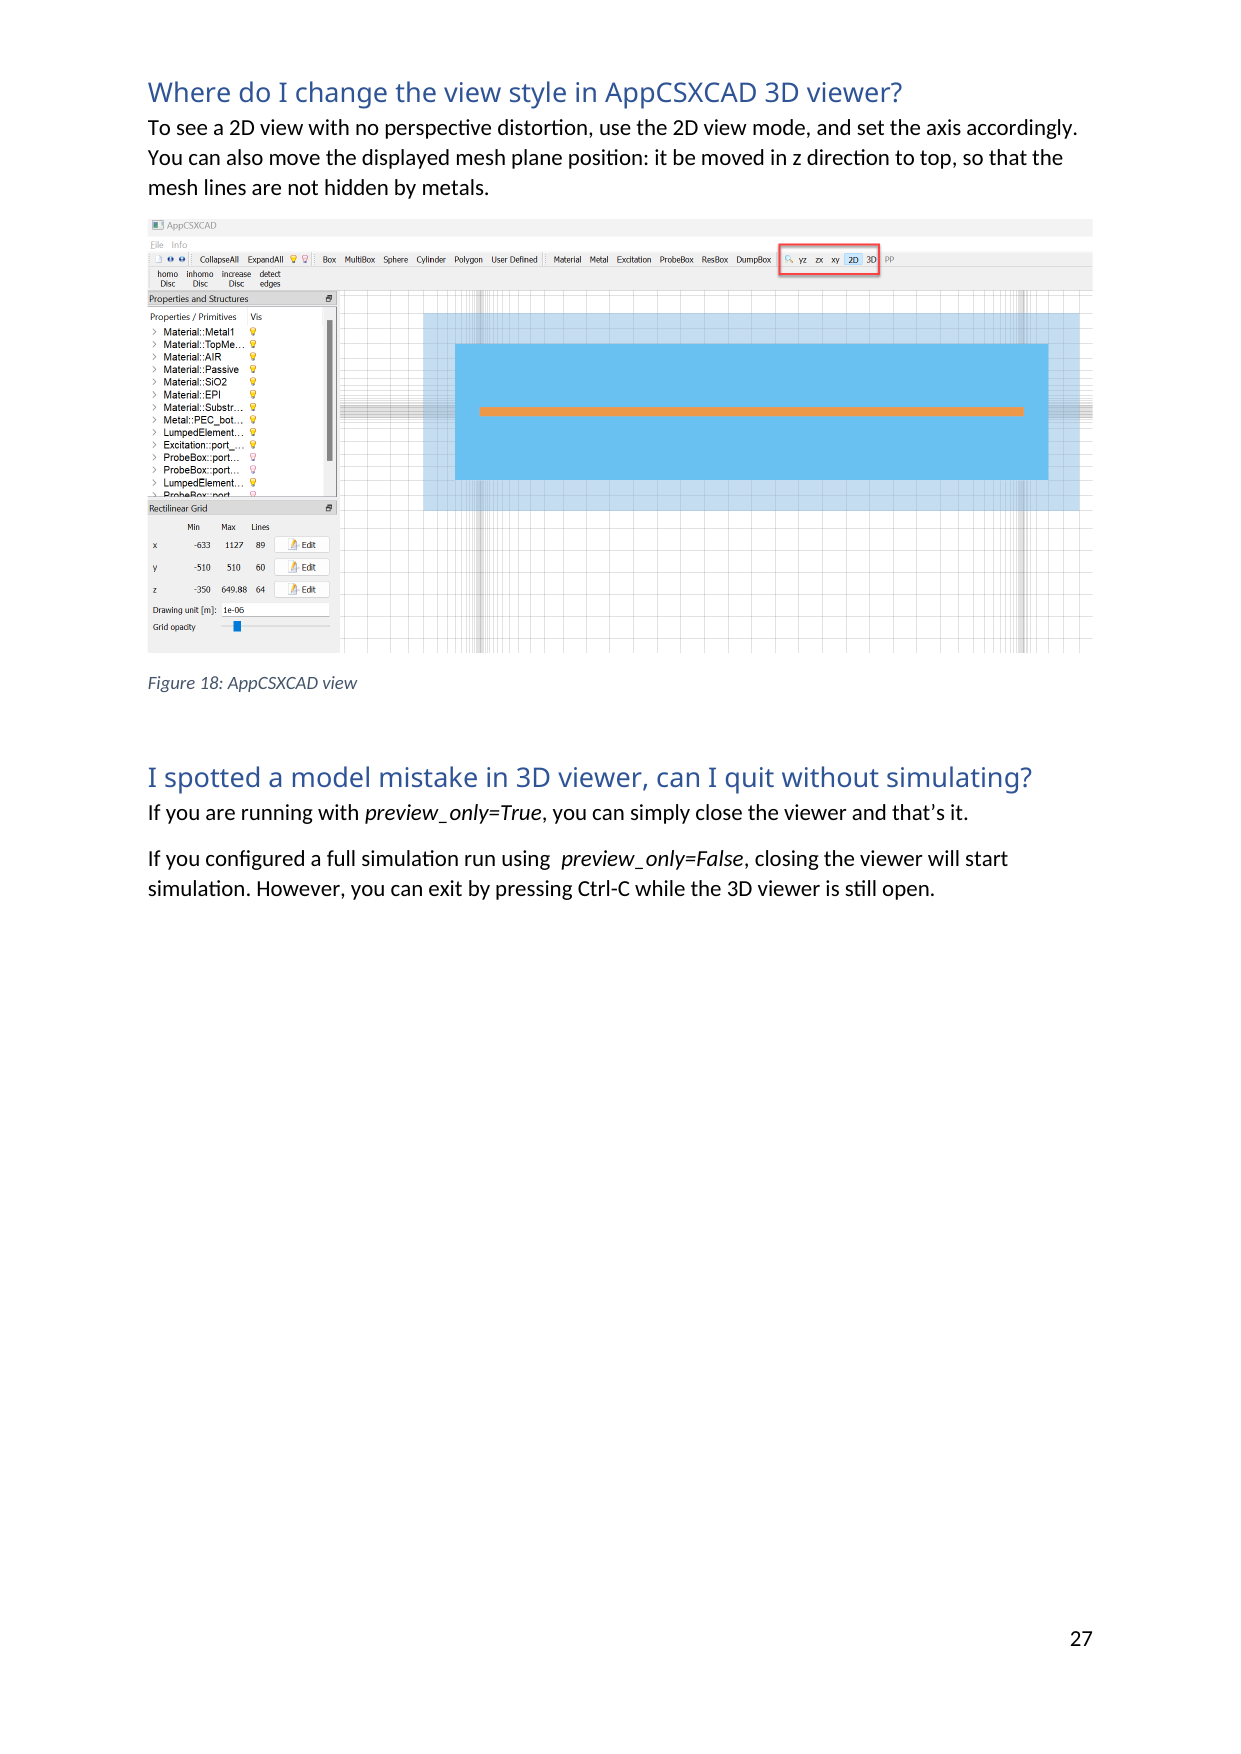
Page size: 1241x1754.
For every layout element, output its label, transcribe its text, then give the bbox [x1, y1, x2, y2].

text To see a 2D view with no perspective distortion, use the 2D view mode, and set the axis accordingly. You can also move the displayed mesh plane position: it be moved in z direction to top, so that the mesh lines are not hidden by metals. [148, 113, 1093, 201]
picture [147, 219, 1093, 653]
text If you are running with preview_only=True, you can simply close the viewer and that’s it. [148, 798, 1093, 826]
subtitle Where do I change the view style in AppCSXCAD 3D viewer? [148, 74, 1093, 111]
text If you configured a full simulation run using preview_only=False, closing the viewer will start simulation. However, you can exit by pressing Ctrl-C while the 3D viewer is still open. [148, 844, 1093, 902]
text Figure 18: AppCSXCAD view [148, 671, 1093, 694]
subtitle I spotted a model mistake in 3D viewer, can I quit without simulating? [148, 719, 1093, 796]
